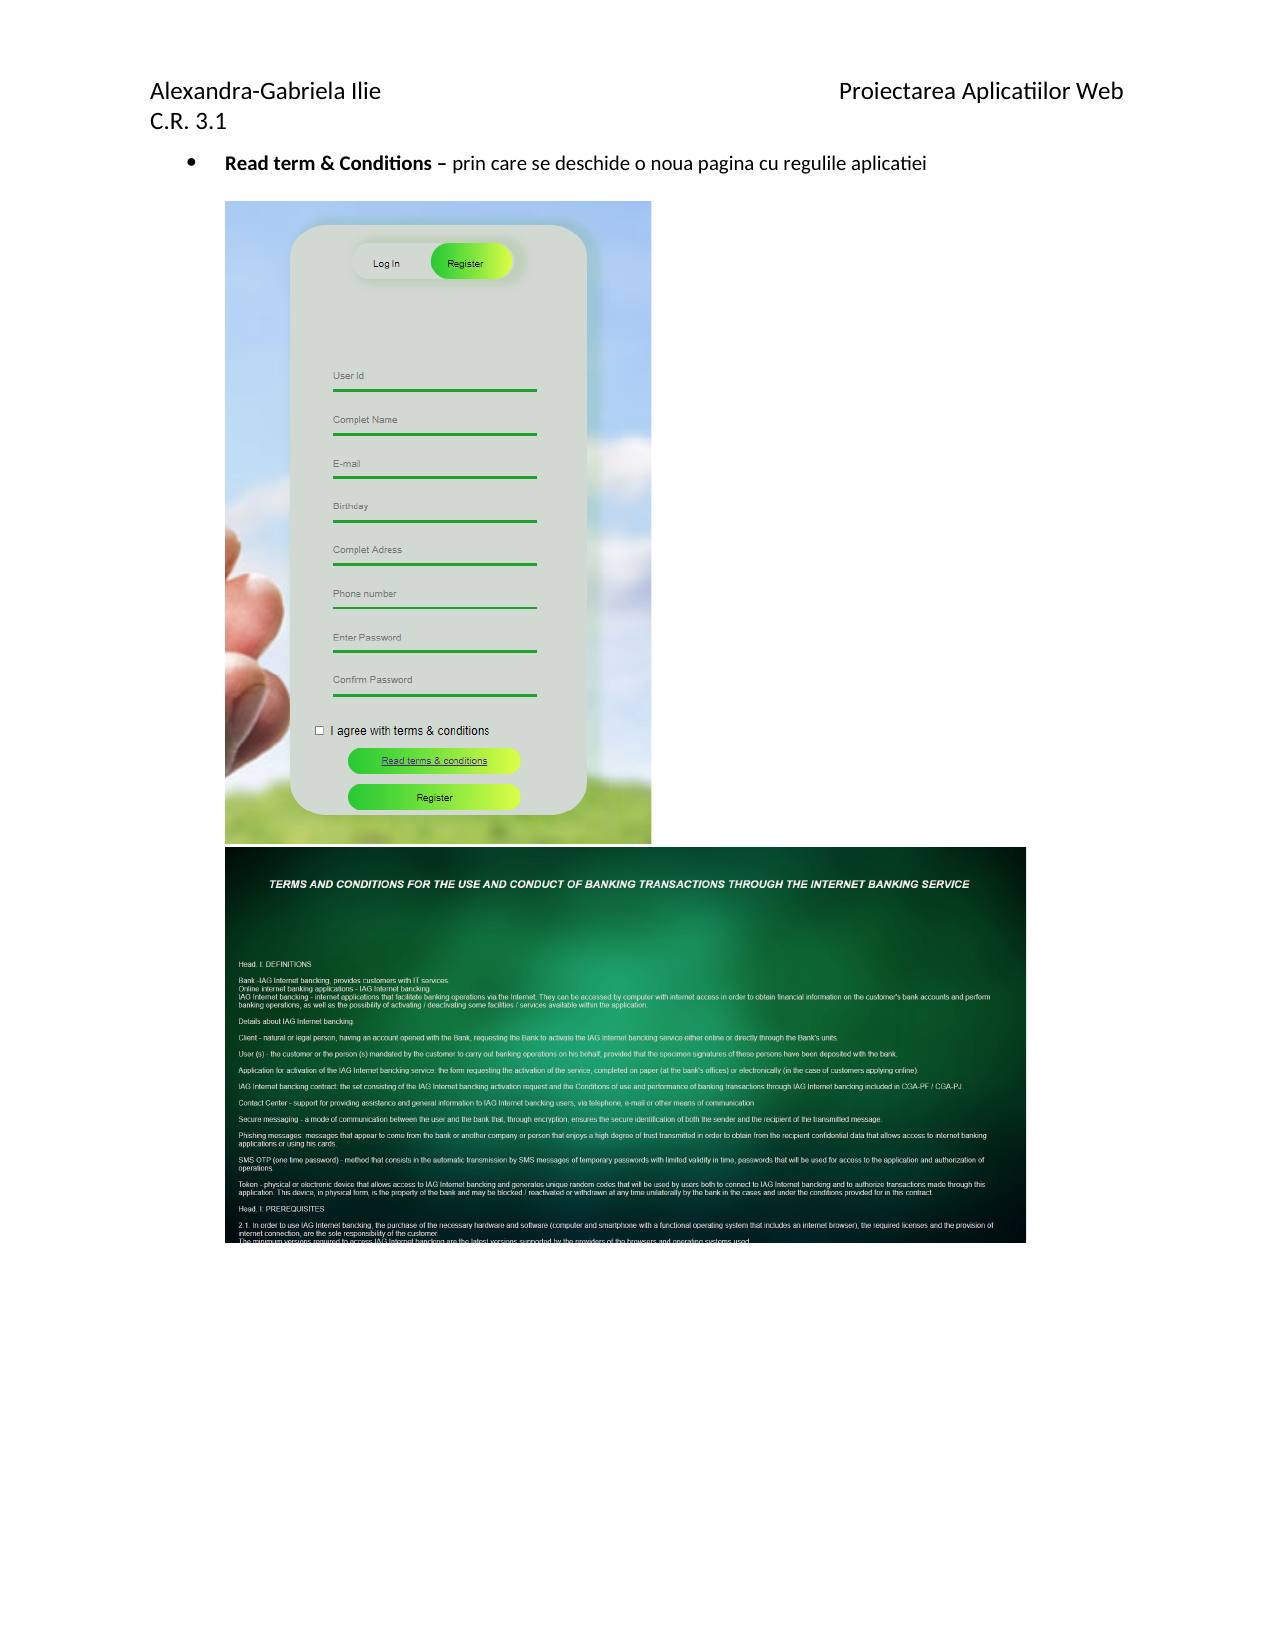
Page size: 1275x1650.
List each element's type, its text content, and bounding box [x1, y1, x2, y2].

list Read term & Conditions – prin care se deschide o noua pagina cu regulile aplicatiei [187, 150, 1125, 1243]
